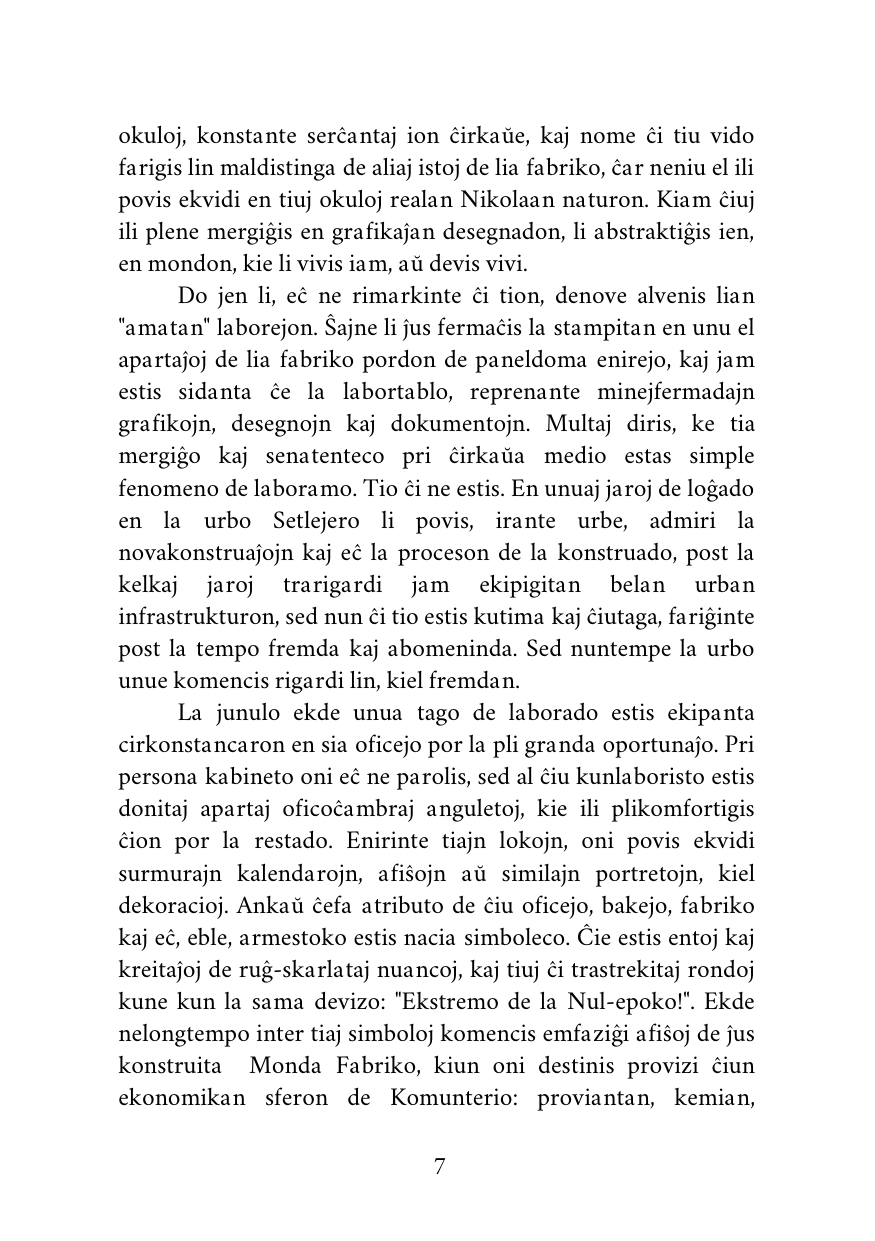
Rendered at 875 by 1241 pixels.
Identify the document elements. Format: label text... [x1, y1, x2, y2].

text La junulo ekde unua tago de laborado estis ekipanta cirkonstancaron en sia oficejo por la pli granda oportunaĵo. Pri persona kabineto oni eĉ ne parolis, sed al ĉiu kunlaboristo estis donitaj apartaj oficoĉambraj anguletoj, kie ili plikomfortigis ĉion por la restado. Enirinte tiajn lokojn, oni povis ekvidi surmurajn kalendarojn, afiŝojn aŭ similajn portretojn, kiel dekoracioj. Ankaŭ ĉefa atributo de ĉiu oficejo, bakejo, fabriko kaj eĉ, eble, armestoko estis nacia simboleco. Ĉie estis entoj kaj kreitaĵoj de ruĝ-skarlataj nuancoj, kaj tiuj ĉi trastrekitaj rondoj kune kun la sama devizo: "Ekstremo de la Nul-epoko!". Ekde nelongtempo inter tiaj simboloj komencis emfaziĝi afiŝoj de ĵus konstruita Monda Fabriko, kiun oni destinis provizi ĉiun ekonomikan sferon de Komunterio: proviantan, kemian, [118, 696, 756, 1113]
text okuloj, konstante serĉantaj ion ĉirkaŭe, kaj nome ĉi tiu vido farigis lin maldistinga de aliaj istoj de lia fabriko, ĉar neniu el ili povis ekvidi en tiuj okuloj realan Nikolaan naturon. Kiam ĉiuj ili plene mergiĝis en grafikaĵan desegnadon, li abstraktiĝis ien, en mondon, kie li vivis iam, aŭ devis vivi. [118, 118, 756, 278]
text Do jen li, eĉ ne rimarkinte ĉi tion, denove alvenis lian "amatan" laborejon. Ŝajne li ĵus fermaĉis la stampitan en unu el apartaĵoj de lia fabriko pordon de paneldoma enirejo, kaj jam estis sidanta ĉe la labortablo, reprenante minejfermadajn grafikojn, desegnojn kaj dokumentojn. Multaj diris, ke tia mergiĝo kaj senatenteco pri ĉirkaŭa medio estas simple fenomeno de laboramo. Tio ĉi ne estis. En unuaj jaroj de loĝado en la urbo Setlejero li povis, irante urbe, admiri la novakonstruaĵojn kaj eĉ la proceson de la konstruado, post la kelkaj jaroj trarigardi jam ekipigitan belan urban infrastrukturon, sed nun ĉi tio estis kutima kaj ĉiutaga, fariĝinte post la tempo fremda kaj abomeninda. Sed nuntempe la urbo unue komencis rigardi lin, kiel fremdan. [118, 278, 756, 696]
